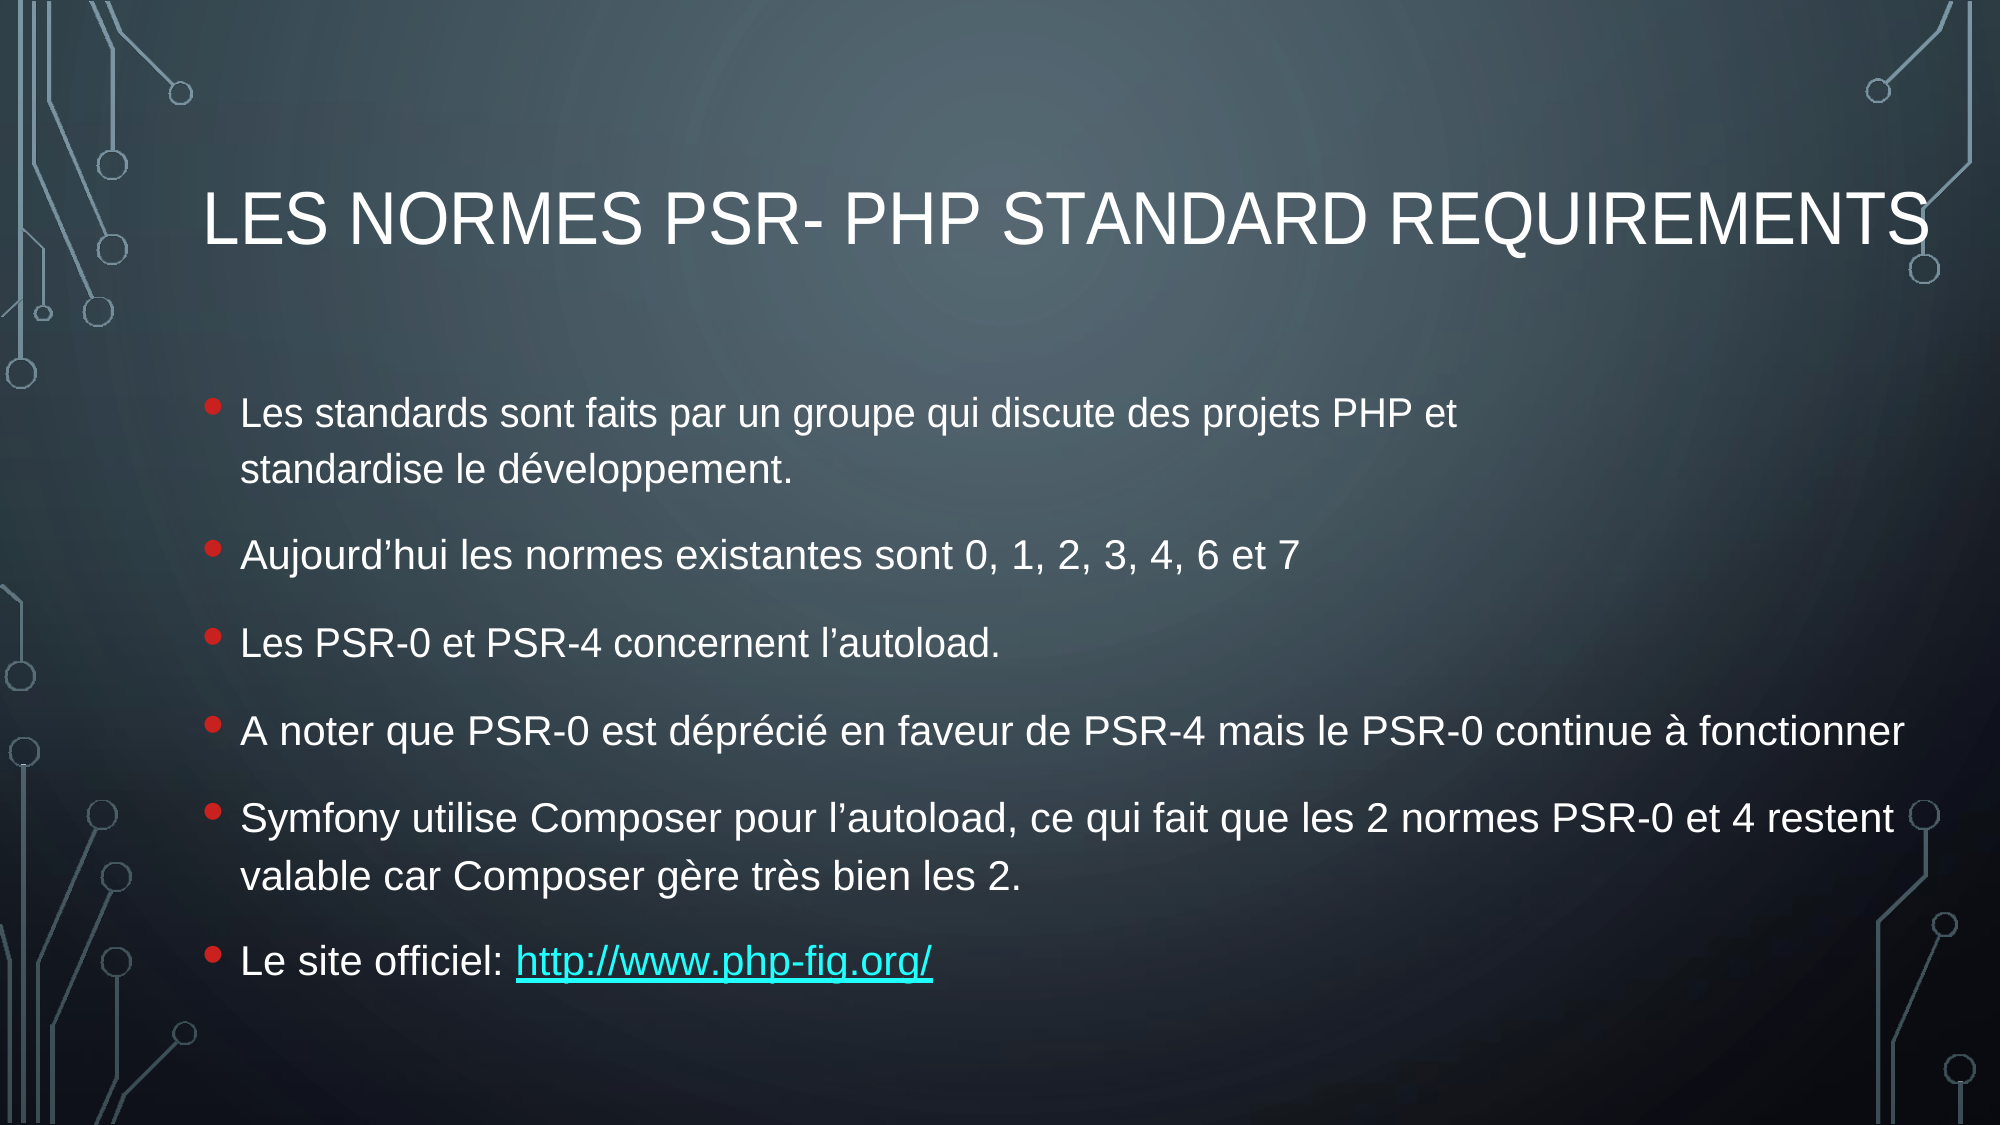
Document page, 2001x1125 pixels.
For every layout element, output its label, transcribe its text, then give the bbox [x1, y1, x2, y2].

list Les standards sont faits par un groupe qui discute des projets PHP et standardise le développement. [202, 369, 1619, 493]
list A noter que PSR-0 est déprécié en faveur de PSR-4 mais le PSR-0 continue à fonctionner [202, 686, 1971, 758]
list Aujourd’hui les normes existantes sont 0, 1, 2, 3, 4, 6 et 7 [202, 511, 1971, 582]
list Les PSR-0 et PSR-4 concernent l’autoload. [202, 599, 1971, 671]
picture [0, 0, 2000, 1125]
list Le site officiel: http://www.php-fig.org/ [202, 917, 1971, 989]
subtitle LES NORMES PSR- PHP STANDARD REQUIREMENTS [202, 174, 1971, 260]
list Symfony utilise Composer pour l’autoload, ce qui fait que les 2 normes PSR-0 et 4 restent [202, 774, 1971, 846]
text valable car Composer gère très bien les 2. [240, 851, 1971, 899]
